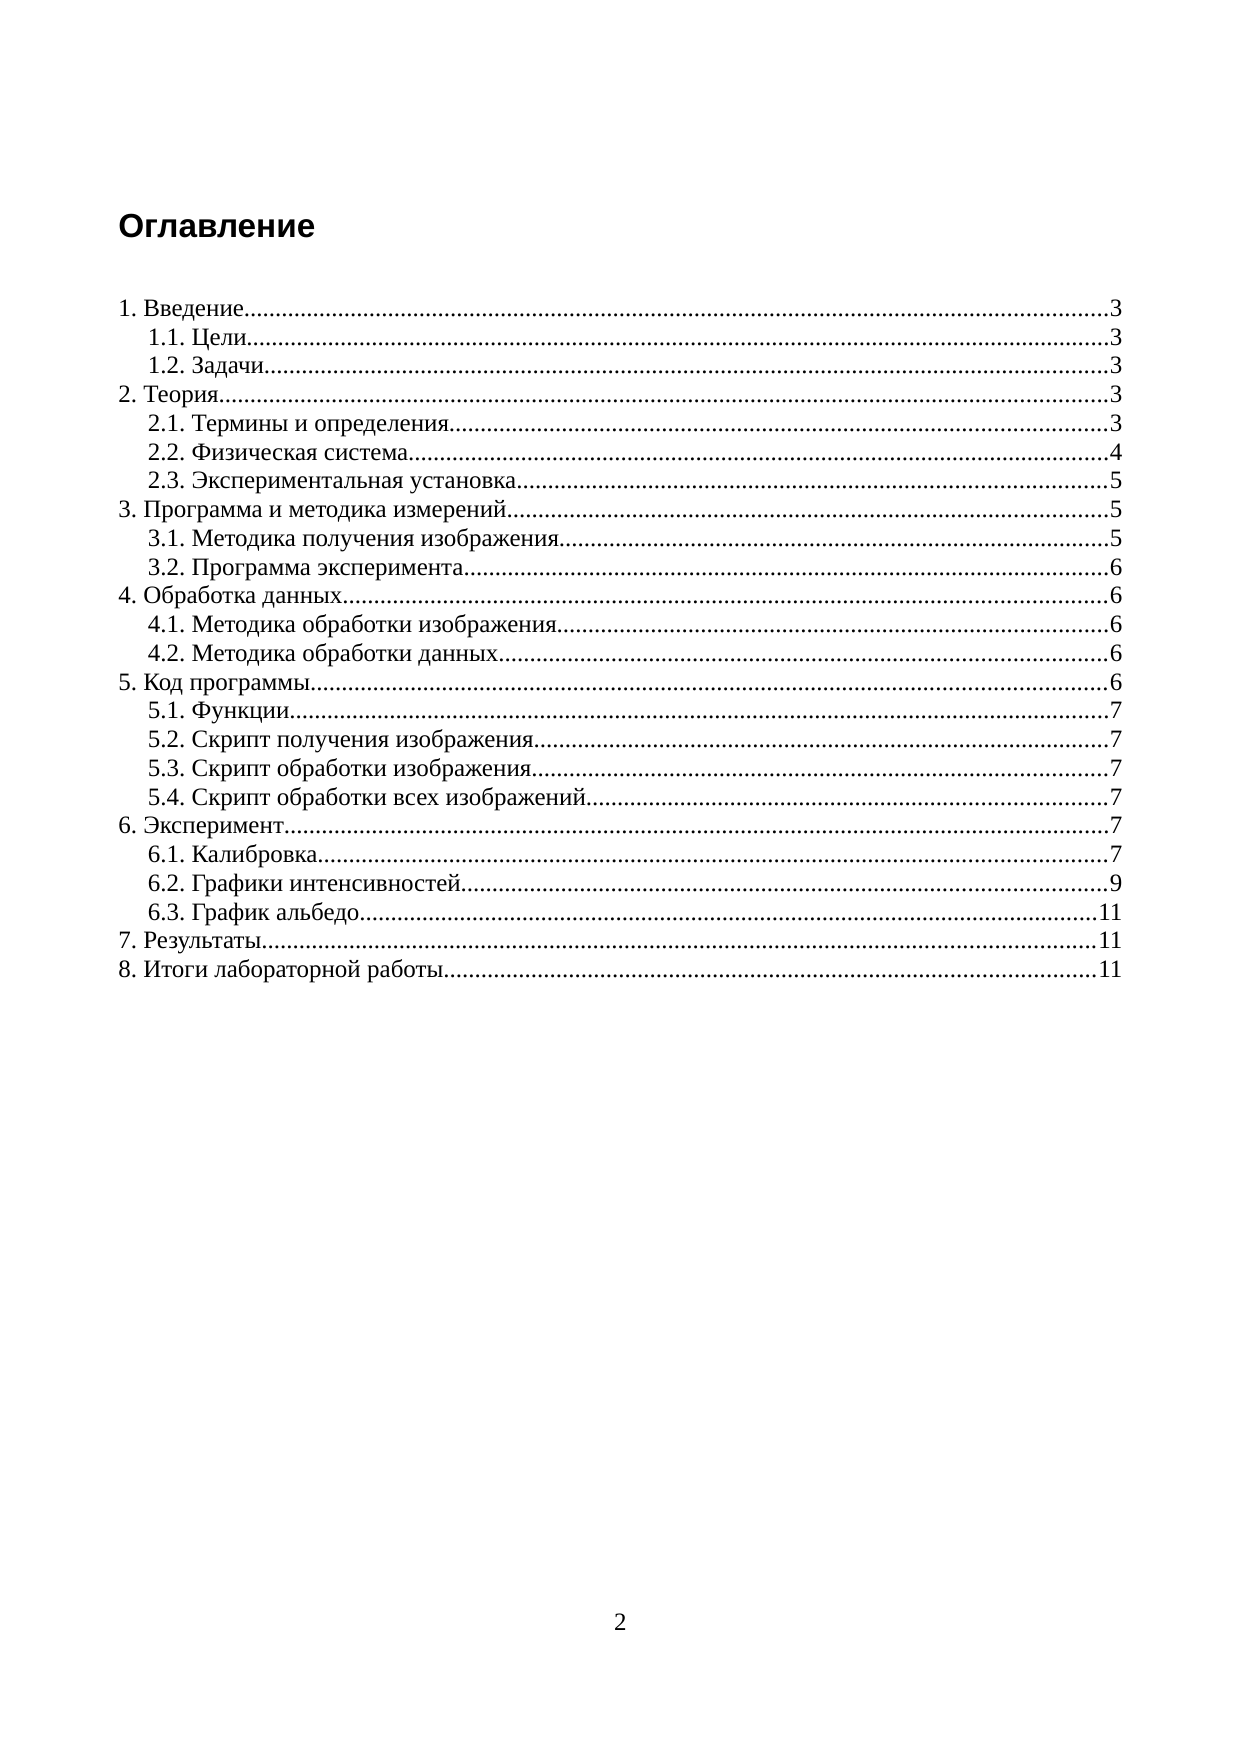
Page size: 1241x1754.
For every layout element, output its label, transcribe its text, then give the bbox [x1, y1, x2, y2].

text 4.2. Методика обработки данных 6 [148, 638, 1122, 667]
text 6.3. График альбедо 11 [148, 897, 1122, 925]
text 3. Программа и методика измерений 5 [118, 494, 1122, 523]
text 2. Теория 3 [118, 379, 1122, 408]
text 4.1. Методика обработки изображения 6 [148, 609, 1122, 638]
text 5.2. Скрипт получения изображения 7 [148, 724, 1122, 753]
text 5. Код программы 6 [118, 667, 1122, 695]
text 6.2. Графики интенсивностей 9 [148, 868, 1122, 897]
text 1.1. Цели 3 [148, 322, 1122, 350]
text 3.1. Методика получения изображения 5 [148, 523, 1122, 552]
text 5.3. Скрипт обработки изображения 7 [148, 753, 1122, 782]
text 2.2. Физическая система 4 [148, 437, 1122, 465]
text 1.2. Задачи 3 [148, 350, 1122, 379]
text 5.1. Функции 7 [148, 695, 1122, 724]
text 4. Обработка данных 6 [118, 580, 1122, 609]
text 3.2. Программа эксперимента 6 [148, 552, 1122, 580]
text 8. Итоги лабораторной работы 11 [118, 954, 1122, 983]
text 1. Введение 3 [118, 293, 1122, 322]
text 2.1. Термины и определения 3 [148, 408, 1122, 437]
text 2.3. Экспериментальная установка 5 [148, 465, 1122, 494]
subtitle Оглавление [118, 206, 1122, 244]
text 7. Результаты 11 [118, 925, 1122, 954]
text 6.1. Калибровка 7 [148, 839, 1122, 868]
text 6. Эксперимент 7 [118, 810, 1122, 839]
text 5.4. Скрипт обработки всех изображений 7 [148, 782, 1122, 810]
